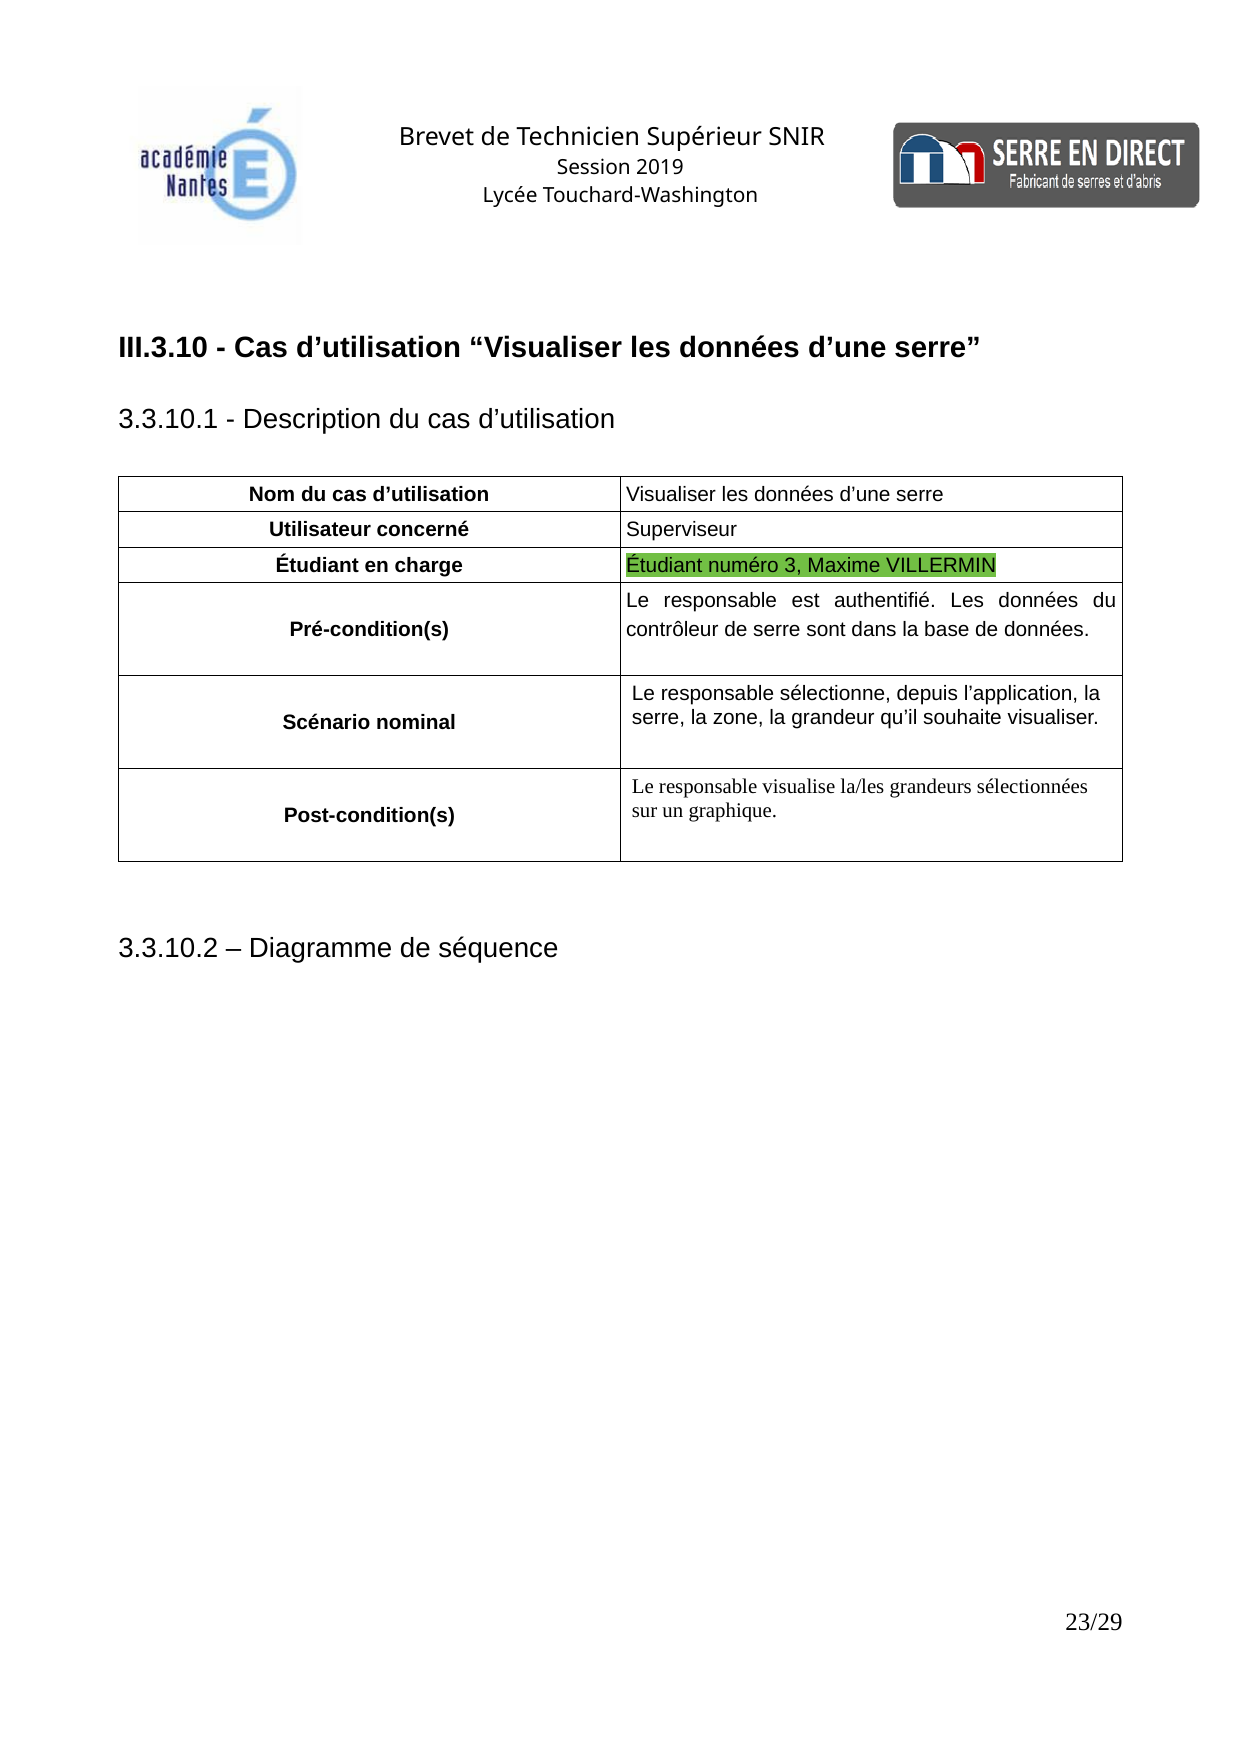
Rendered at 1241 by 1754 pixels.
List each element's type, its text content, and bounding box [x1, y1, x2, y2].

table_cell Post-condition(s) [119, 769, 620, 861]
table_cell Pré-condition(s) [119, 583, 620, 675]
subtitle 3.3.10.2 – Diagramme de séquence [118, 931, 1122, 963]
table_cell Le responsable sélectionne, depuis l’application, la serre, la zone, la grandeur qu’il souhaite visualiser. [621, 676, 1122, 768]
table_cell Scénario nominal [119, 676, 620, 768]
table_cell Utilisateur concerné [119, 512, 620, 547]
table_cell Étudiant en charge [119, 548, 620, 582]
picture [888, 120, 1203, 212]
picture [113, 86, 322, 248]
subtitle III.3.10 - Cas d’utilisation “Visualiser les données d’une serre” [118, 329, 1122, 363]
table_cell Superviseur [621, 512, 1122, 547]
subtitle 3.3.10.1 - Description du cas d’utilisation [118, 403, 1122, 434]
table_header Visualiser les données d’une serre [621, 477, 1122, 511]
table_header Nom du cas d’utilisation [119, 477, 620, 511]
table_cell Le responsable est authentifié. Les données du contrôleur de serre sont dans la base de données. [621, 583, 1122, 675]
table_cell Étudiant numéro 3, Maxime VILLERMIN [621, 548, 1122, 582]
table_cell Le responsable visualise la/les grandeurs sélectionnées sur un graphique. [621, 769, 1122, 861]
